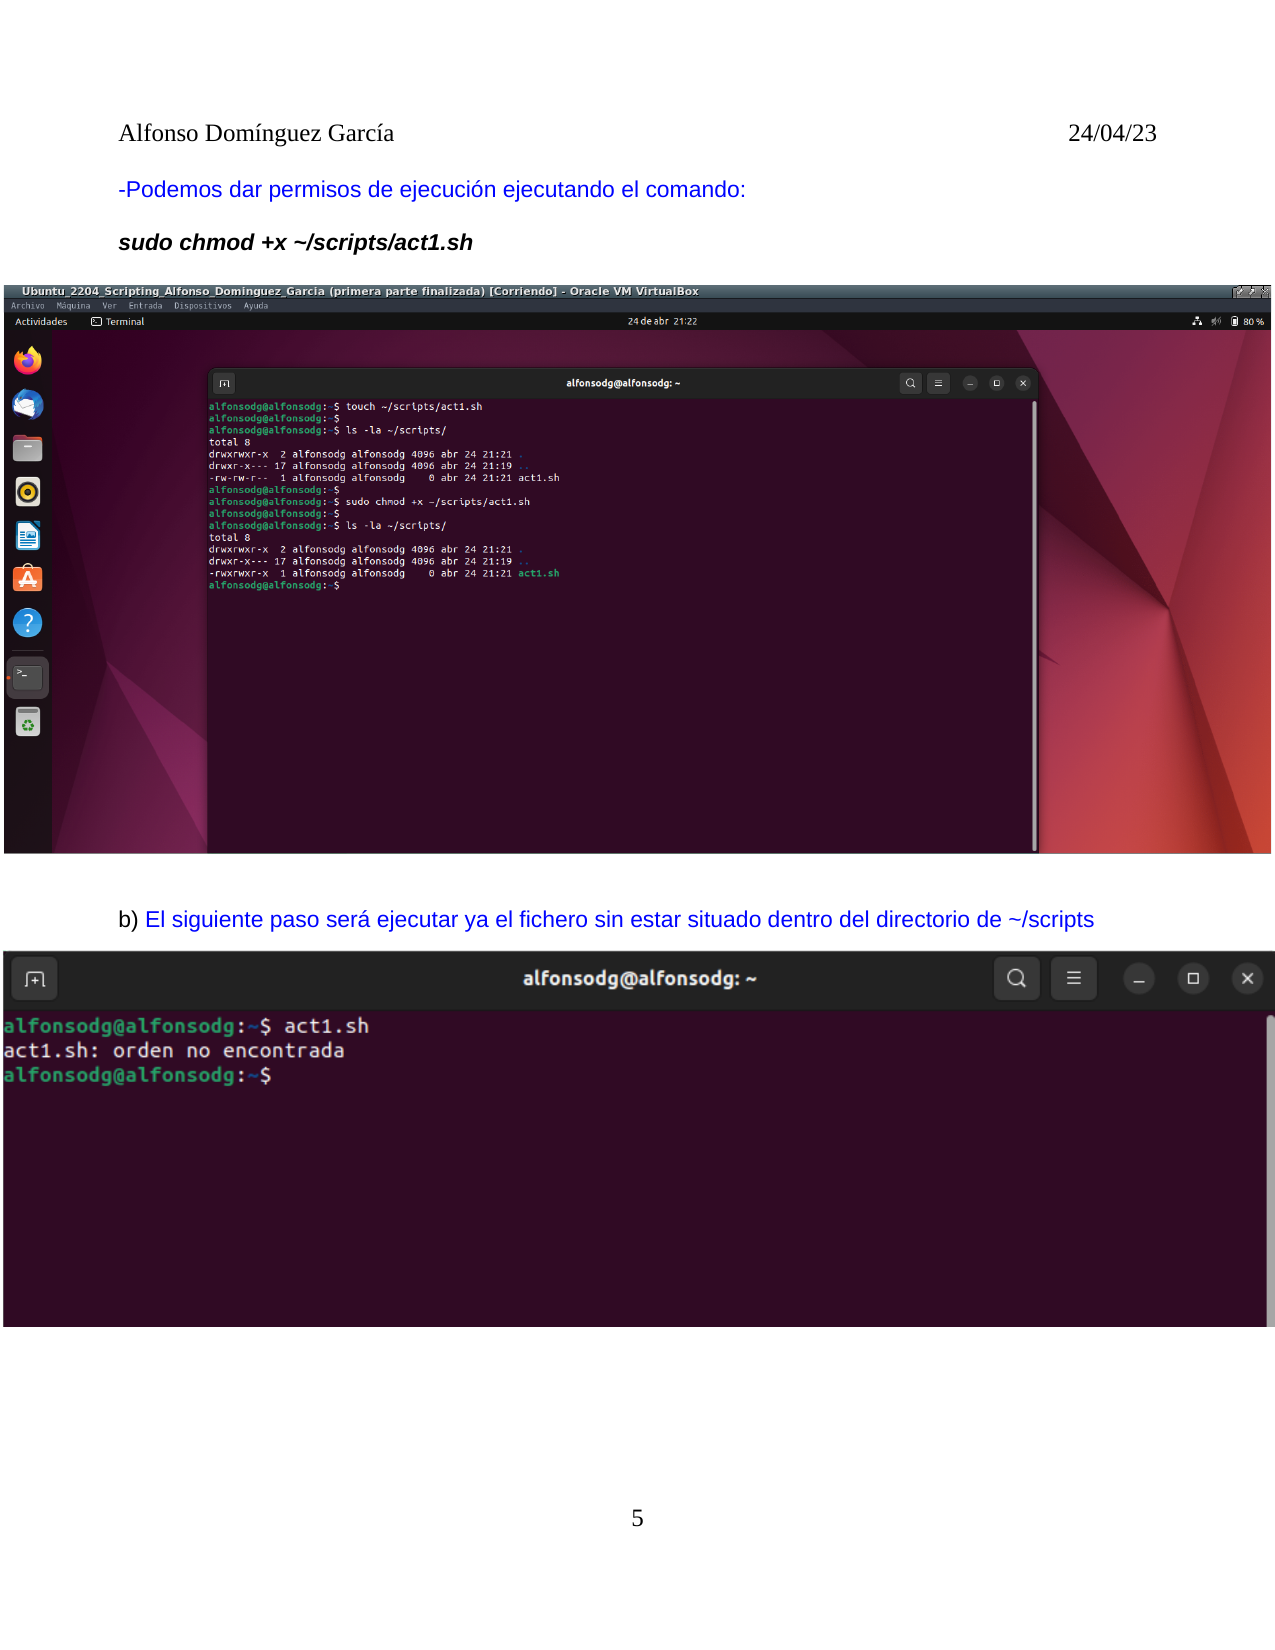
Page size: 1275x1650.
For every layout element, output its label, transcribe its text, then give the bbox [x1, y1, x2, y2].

text b) El siguiente paso será ejecutar ya el fichero sin estar situado dentro del directorio de ~/scripts [118, 906, 1157, 932]
text sudo chmod +x ~/scripts/act1.sh [118, 229, 1157, 255]
picture [2, 950, 1275, 1327]
text -Podemos dar permisos de ejecución ejecutando el comando: [118, 176, 1157, 203]
picture [3, 285, 1272, 854]
